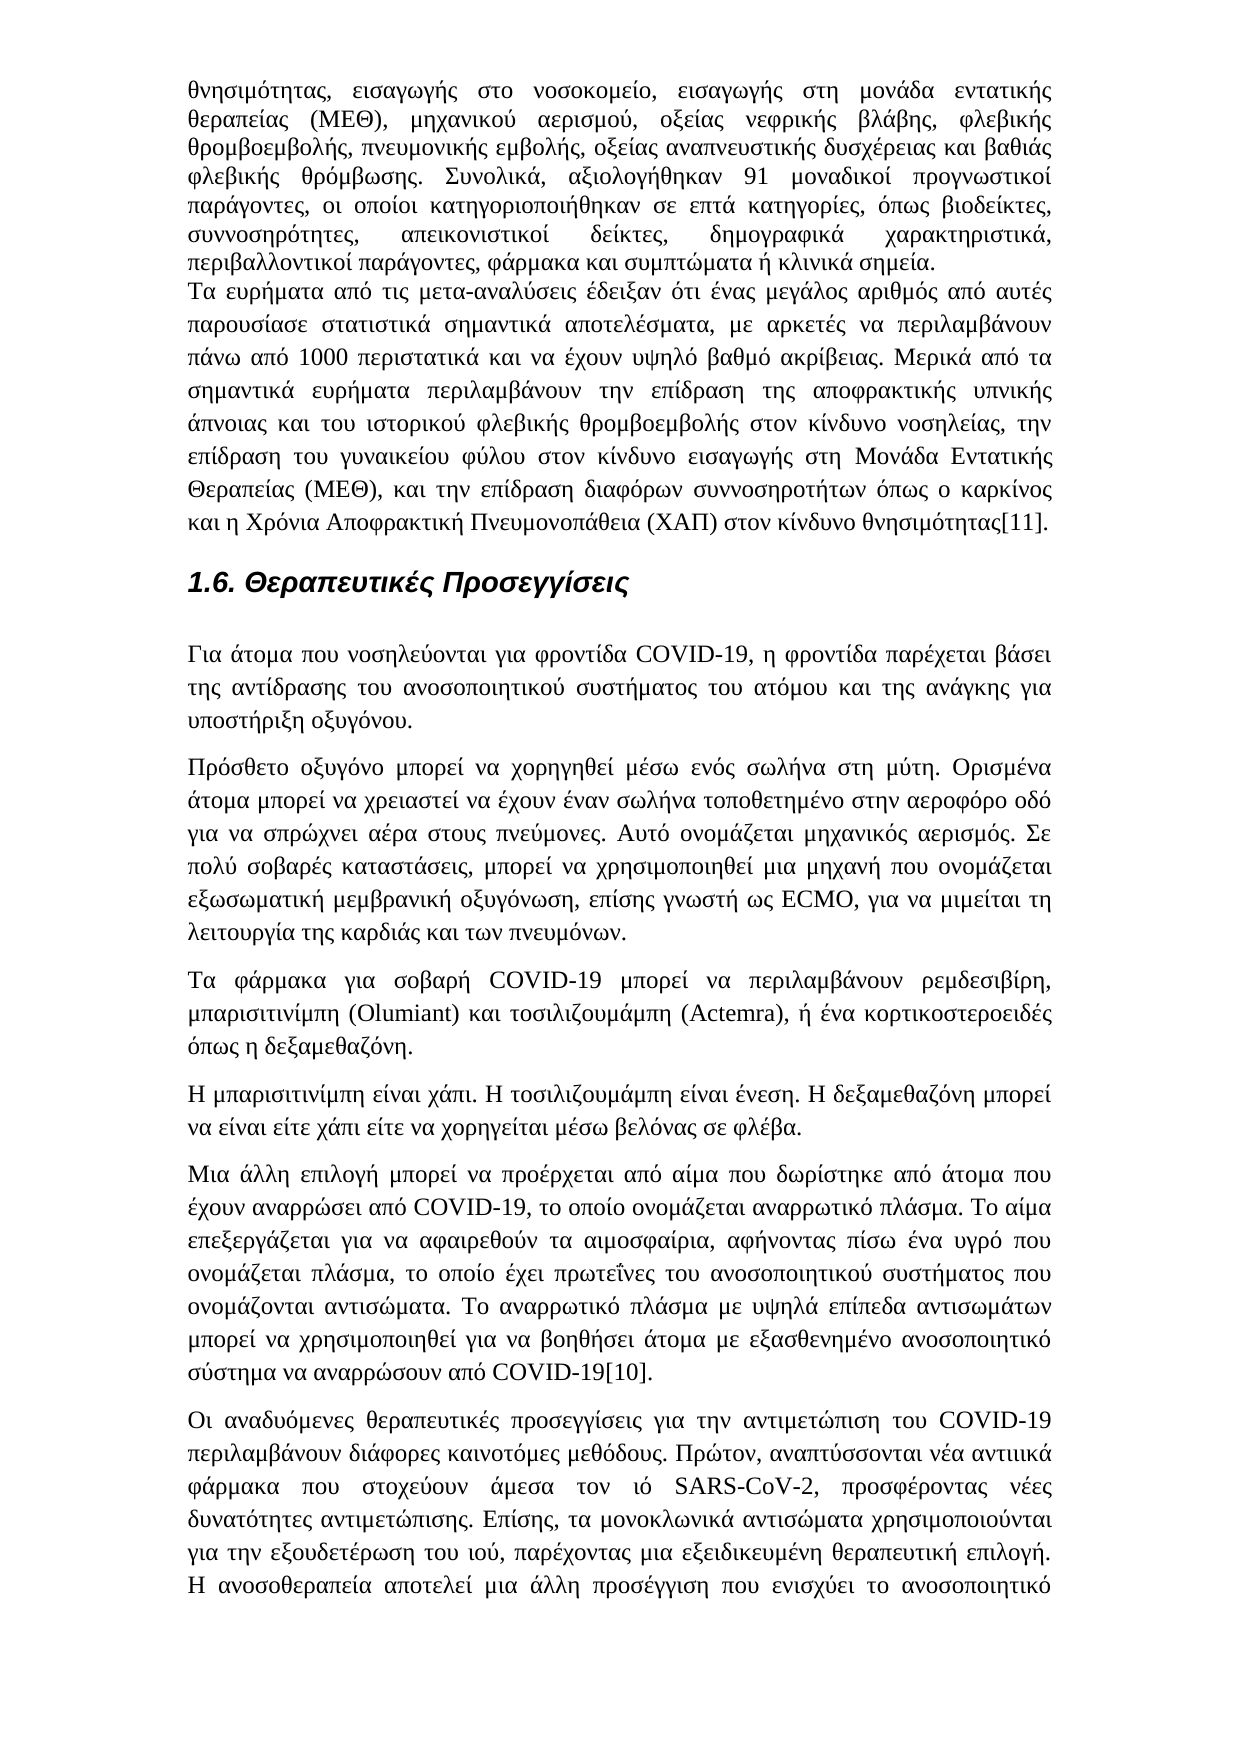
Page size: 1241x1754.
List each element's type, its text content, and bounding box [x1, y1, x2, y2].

text Η μπαρισιτινίμπη είναι χάπι. Η τοσιλιζουμάμπη είναι ένεση. Η δεξαμεθαζόνη μπορεί να είναι είτε χάπι είτε να χορηγείται μέσω βελόνας σε φλέβα. [187, 1079, 1053, 1141]
text Μια άλλη επιλογή μπορεί να προέρχεται από αίμα που δωρίστηκε από άτομα που έχουν αναρρώσει από COVID-19, το οποίο ονομάζεται αναρρωτικό πλάσμα. Το αίμα επεξεργάζεται για να αφαιρεθούν τα αιμοσφαίρια, αφήνοντας πίσω ένα υγρό που ονομάζεται πλάσμα, το οποίο έχει πρωτεΐνες του ανοσοποιητικού συστήματος που ονομάζονται αντισώματα. Το αναρρωτικό πλάσμα με υψηλά επίπεδα αντισωμάτων μπορεί να χρησιμοποιηθεί για να βοηθήσει άτομα με εξασθενημένο ανοσοποιητικό σύστημα να αναρρώσουν από COVID-19[10]. [187, 1159, 1053, 1386]
text Τα φάρμακα για σοβαρή COVID-19 μπορεί να περιλαμβάνουν ρεμδεσιβίρη, μπαρισιτινίμπη (Olumiant) και τοσιλιζουμάμπη (Actemra), ή ένα κορτικοστεροειδές όπως η δεξαμεθαζόνη. [187, 965, 1053, 1060]
subtitle 1.6. Θεραπευτικές Προσεγγίσεις [187, 565, 1053, 599]
text θνησιμότητας, εισαγωγής στο νοσοκομείο, εισαγωγής στη μονάδα εντατικής θεραπείας (ΜΕΘ), μηχανικού αερισμού, οξείας νεφρικής βλάβης, φλεβικής θρομβοεμβολής, πνευμονικής εμβολής, οξείας αναπνευστικής δυσχέρειας και βαθιάς φλεβικής θρόμβωσης. Συνολικά, αξιολογήθηκαν 91 μοναδικοί προγνωστικοί παράγοντες, οι οποίοι κατηγοριοποιήθηκαν σε επτά κατηγορίες, όπως βιοδείκτες, συννοσηρότητες, απεικονιστικοί δείκτες, δημογραφικά χαρακτηριστικά, περιβαλλοντικοί παράγοντες, φάρμακα και συμπτώματα ή κλινικά σημεία. [187, 75, 1053, 276]
text Για άτομα που νοσηλεύονται για φροντίδα COVID-19, η φροντίδα παρέχεται βάσει της αντίδρασης του ανοσοποιητικού συστήματος του ατόμου και της ανάγκης για υποστήριξη οξυγόνου. [187, 639, 1053, 733]
text Οι αναδυόμενες θεραπευτικές προσεγγίσεις για την αντιμετώπιση του COVID-19 περιλαμβάνουν διάφορες καινοτόμες μεθόδους. Πρώτον, αναπτύσσονται νέα αντιιικά φάρμακα που στοχεύουν άμεσα τον ιό SARS-CoV-2, προσφέροντας νέες δυνατότητες αντιμετώπισης. Επίσης, τα μονοκλωνικά αντισώματα χρησιμοποιούνται για την εξουδετέρωση του ιού, παρέχοντας μια εξειδικευμένη θεραπευτική επιλογή. Η ανοσοθεραπεία αποτελεί μια άλλη προσέγγιση που ενισχύει το ανοσοποιητικό [187, 1405, 1053, 1599]
text Πρόσθετο οξυγόνο μπορεί να χορηγηθεί μέσω ενός σωλήνα στη μύτη. Ορισμένα άτομα μπορεί να χρειαστεί να έχουν έναν σωλήνα τοποθετημένο στην αεροφόρο οδό για να σπρώχνει αέρα στους πνεύμονες. Αυτό ονομάζεται μηχανικός αερισμός. Σε πολύ σοβαρές καταστάσεις, μπορεί να χρησιμοποιηθεί μια μηχανή που ονομάζεται εξωσωματική μεμβρανική οξυγόνωση, επίσης γνωστή ως ECMO, για να μιμείται τη λειτουργία της καρδιάς και των πνευμόνων. [187, 752, 1053, 946]
text Τα ευρήματα από τις μετα-αναλύσεις έδειξαν ότι ένας μεγάλος αριθμός από αυτές παρουσίασε στατιστικά σημαντικά αποτελέσματα, με αρκετές να περιλαμβάνουν πάνω από 1000 περιστατικά και να έχουν υψηλό βαθμό ακρίβειας. Μερικά από τα σημαντικά ευρήματα περιλαμβάνουν την επίδραση της αποφρακτικής υπνικής άπνοιας και του ιστορικού φλεβικής θρομβοεμβολής στον κίνδυνο νοσηλείας, την επίδραση του γυναικείου φύλου στον κίνδυνο εισαγωγής στη Μονάδα Εντατικής Θεραπείας (ΜΕΘ), και την επίδραση διαφόρων συννοσηροτήτων όπως ο καρκίνος και η Χρόνια Αποφρακτική Πνευμονοπάθεια (ΧΑΠ) στον κίνδυνο θνησιμότητας[11]. [187, 276, 1053, 536]
